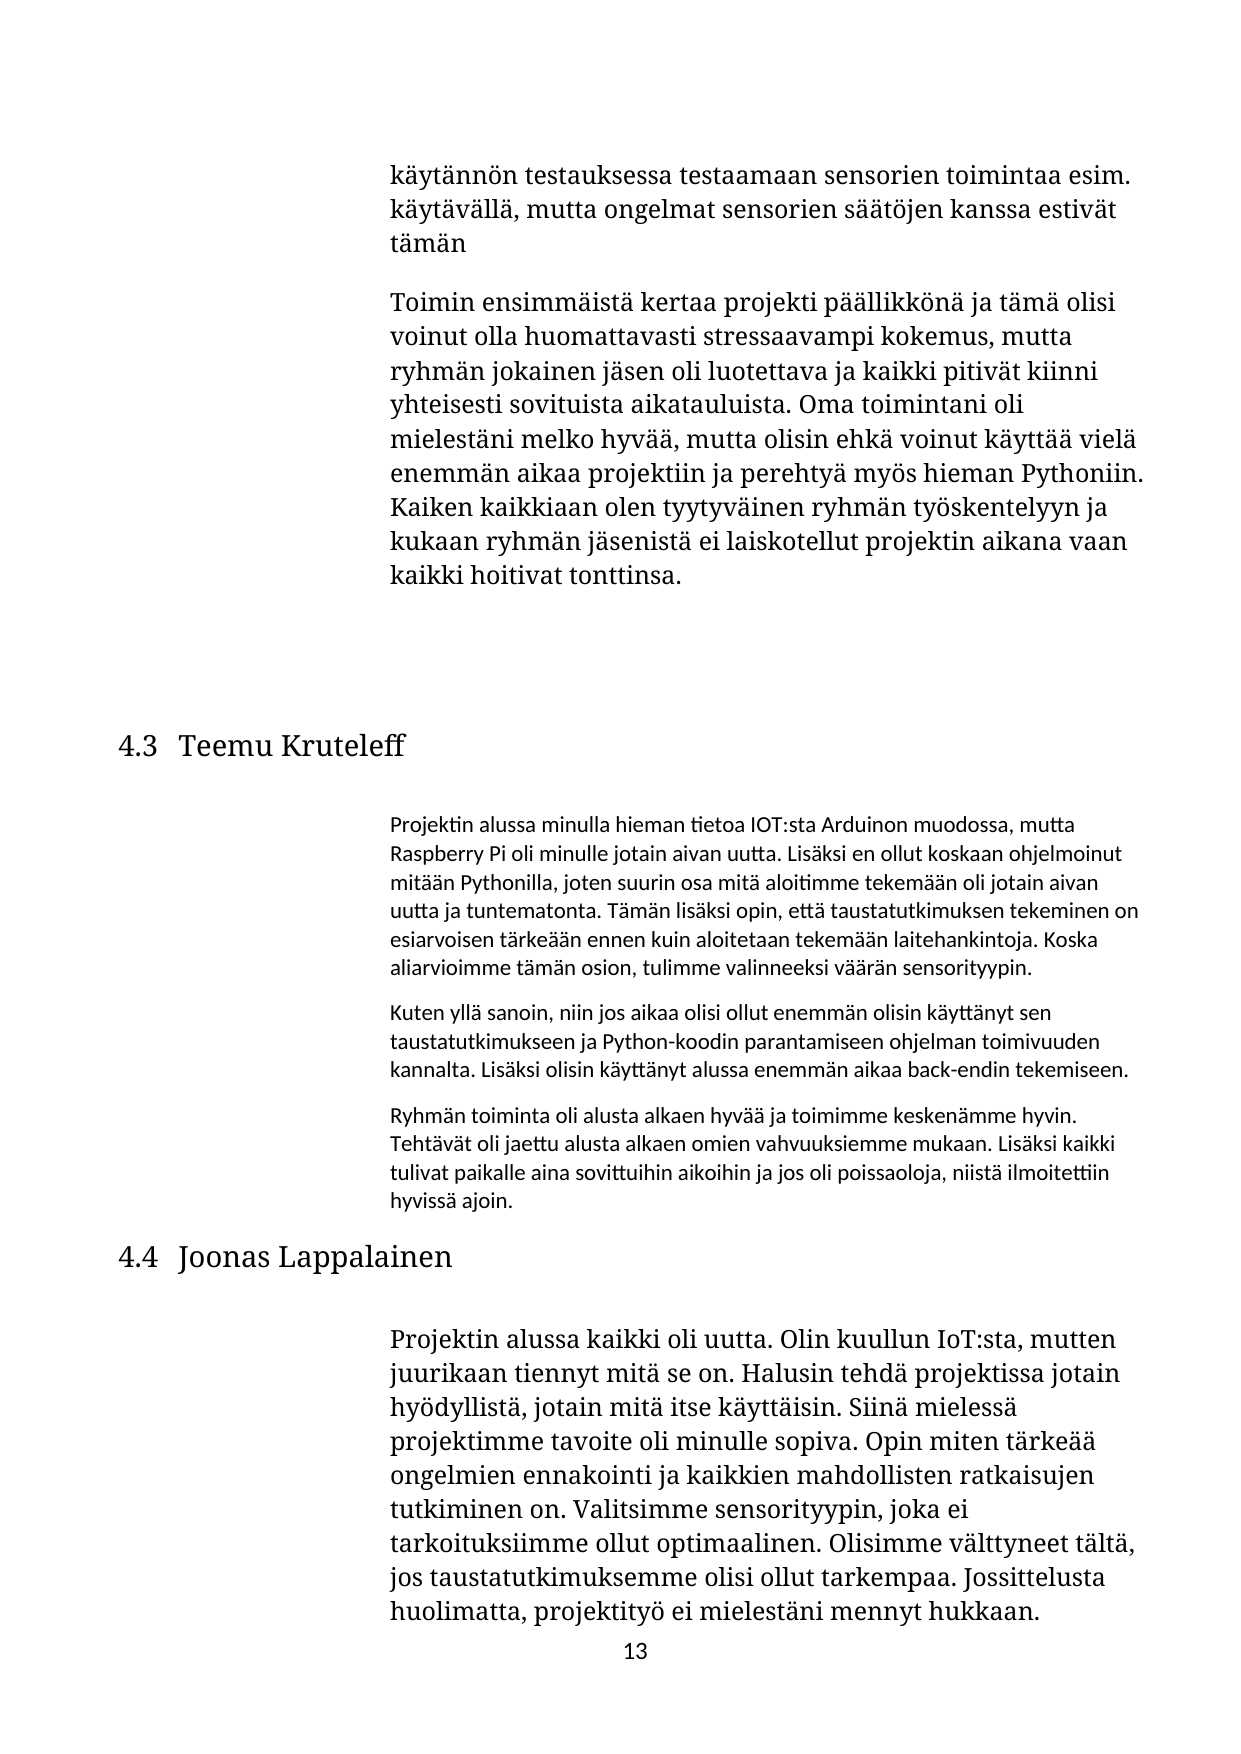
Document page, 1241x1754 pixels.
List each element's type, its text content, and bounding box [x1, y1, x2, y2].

text Projektin alussa minulla hieman tietoa IOT:sta Arduinon muodossa, mutta Raspberry Pi oli minulle jotain aivan uutta. Lisäksi en ollut koskaan ohjelmoinut mitään Pythonilla, joten suurin osa mitä aloitimme tekemään oli jotain aivan uutta ja tuntematonta. Tämän lisäksi opin, että taustatutkimuksen tekeminen on esiarvoisen tärkeään ennen kuin aloitetaan tekemään laitehankintoja. Koska aliarvioimme tämän osion, tulimme valinneeksi väärän sensorityypin. [118, 811, 1152, 981]
text Ryhmän toiminta oli alusta alkaen hyvää ja toimimme keskenämme hyvin. Tehtävät oli jaettu alusta alkaen omien vahvuuksiemme mukaan. Lisäksi kaikki tulivat paikalle aina sovittuihin aikoihin ja jos oli poissaoloja, niistä ilmoitettiin hyvissä ajoin. [118, 1101, 1152, 1214]
text käytännön testauksessa testaamaan sensorien toimintaa esim. käytävällä, mutta ongelmat sensorien säätöjen kanssa estivät tämän [390, 158, 1152, 260]
text Projektin alussa kaikki oli uutta. Olin kuullun IoT:sta, mutten juurikaan tiennyt mitä se on. Halusin tehdä projektissa jotain hyödyllistä, jotain mitä itse käyttäisin. Siinä mielessä projektimme tavoite oli minulle sopiva. Opin miten tärkeää ongelmien ennakointi ja kaikkien mahdollisten ratkaisujen tutkiminen on. Valitsimme sensorityypin, joka ei tarkoituksiimme ollut optimaalinen. Olisimme välttyneet tältä, jos taustatutkimuksemme olisi ollut tarkempaa. Jossittelusta huolimatta, projektityö ei mielestäni mennyt hukkaan. [390, 1321, 1152, 1628]
text Toimin ensimmäistä kertaa projekti päällikkönä ja tämä olisi voinut olla huomattavasti stressaavampi kokemus, mutta ryhmän jokainen jäsen oli luotettava ja kaikki pitivät kiinni yhteisesti sovituista aikatauluista. Oma toimintani oli mielestäni melko hyvää, mutta olisin ehkä voinut käyttää vielä enemmän aikaa projektiin ja perehtyä myös hieman Pythoniin. Kaiken kaikkiaan olen tyytyväinen ryhmän työskentelyyn ja kukaan ryhmän jäsenistä ei laiskotellut projektin aikana vaan kaikki hoitivat tonttinsa. [390, 285, 1152, 592]
subtitle Teemu Kruteleff [118, 725, 1152, 765]
text Kuten yllä sanoin, niin jos aikaa olisi ollut enemmän olisin käyttänyt sen taustatutkimukseen ja Python-koodin parantamiseen ohjelman toimivuuden kannalta. Lisäksi olisin käyttänyt alussa enemmän aikaa back-endin tekemiseen. [118, 998, 1152, 1084]
subtitle Joonas Lappalainen [118, 1236, 1152, 1276]
